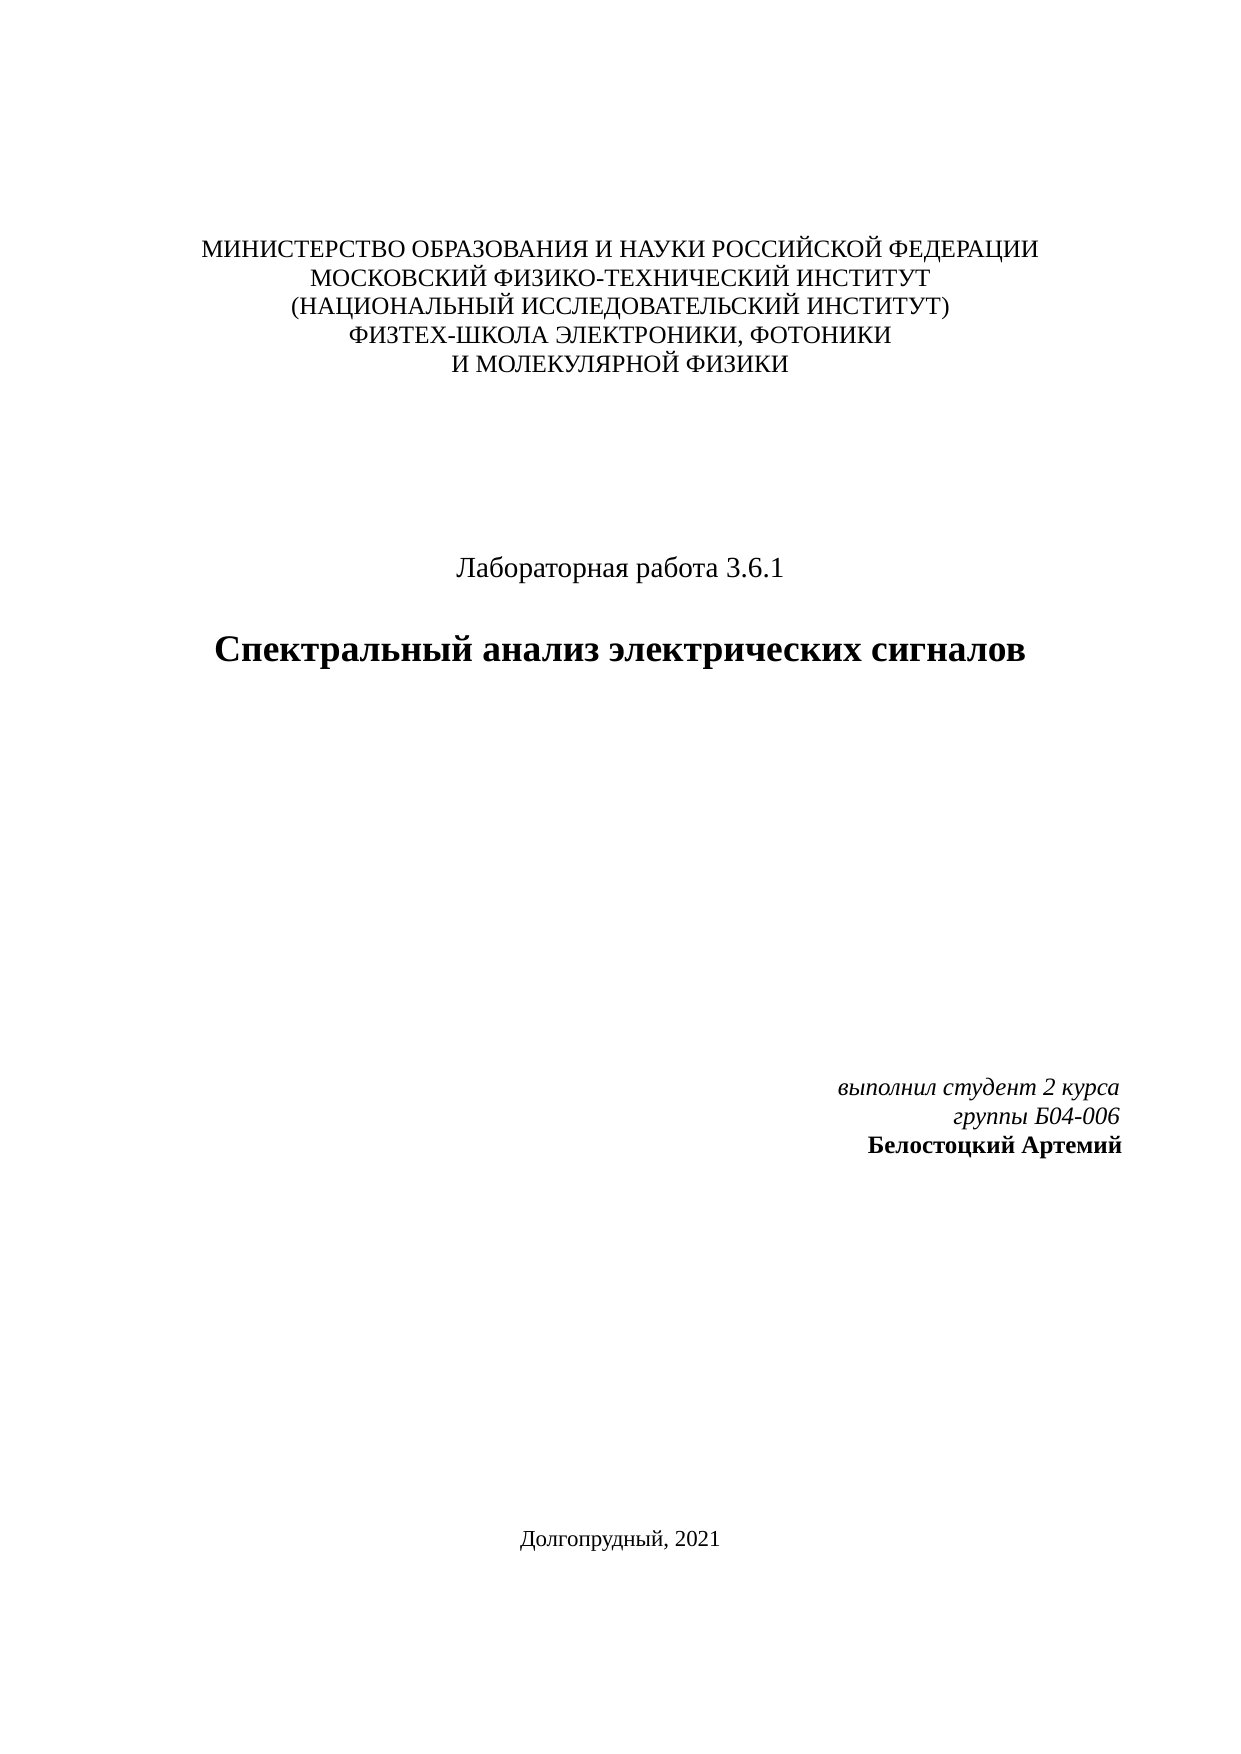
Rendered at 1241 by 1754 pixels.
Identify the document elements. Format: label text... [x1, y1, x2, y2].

text (НАЦИОНАЛЬНЫЙ ИССЛЕДОВАТЕЛЬСКИЙ ИНСТИТУТ) [118, 291, 1122, 320]
text ФИЗТЕХ-ШКОЛА ЭЛЕКТРОНИКИ, ФОТОНИКИ [118, 320, 1122, 349]
text Спектральный анализ электрических сигналов [118, 627, 1122, 670]
text выполнил студент 2 курса [118, 1072, 1122, 1101]
text МИНИСТЕРСТВО ОБРАЗОВАНИЯ И НАУКИ РОССИЙСКОЙ ФЕДЕРАЦИИ МОСКОВСКИЙ ФИЗИКО-ТЕХНИЧЕСКИЙ ИНСТИТУТ [118, 234, 1122, 291]
text Белостоцкий Артемий [118, 1130, 1122, 1159]
text группы Б04-006 [118, 1101, 1122, 1130]
text Долгопрудный, 2021 [118, 1525, 1122, 1552]
text И МОЛЕКУЛЯРНОЙ ФИЗИКИ [118, 349, 1122, 378]
text Лабораторная работа 3.6.1 [118, 550, 1122, 584]
